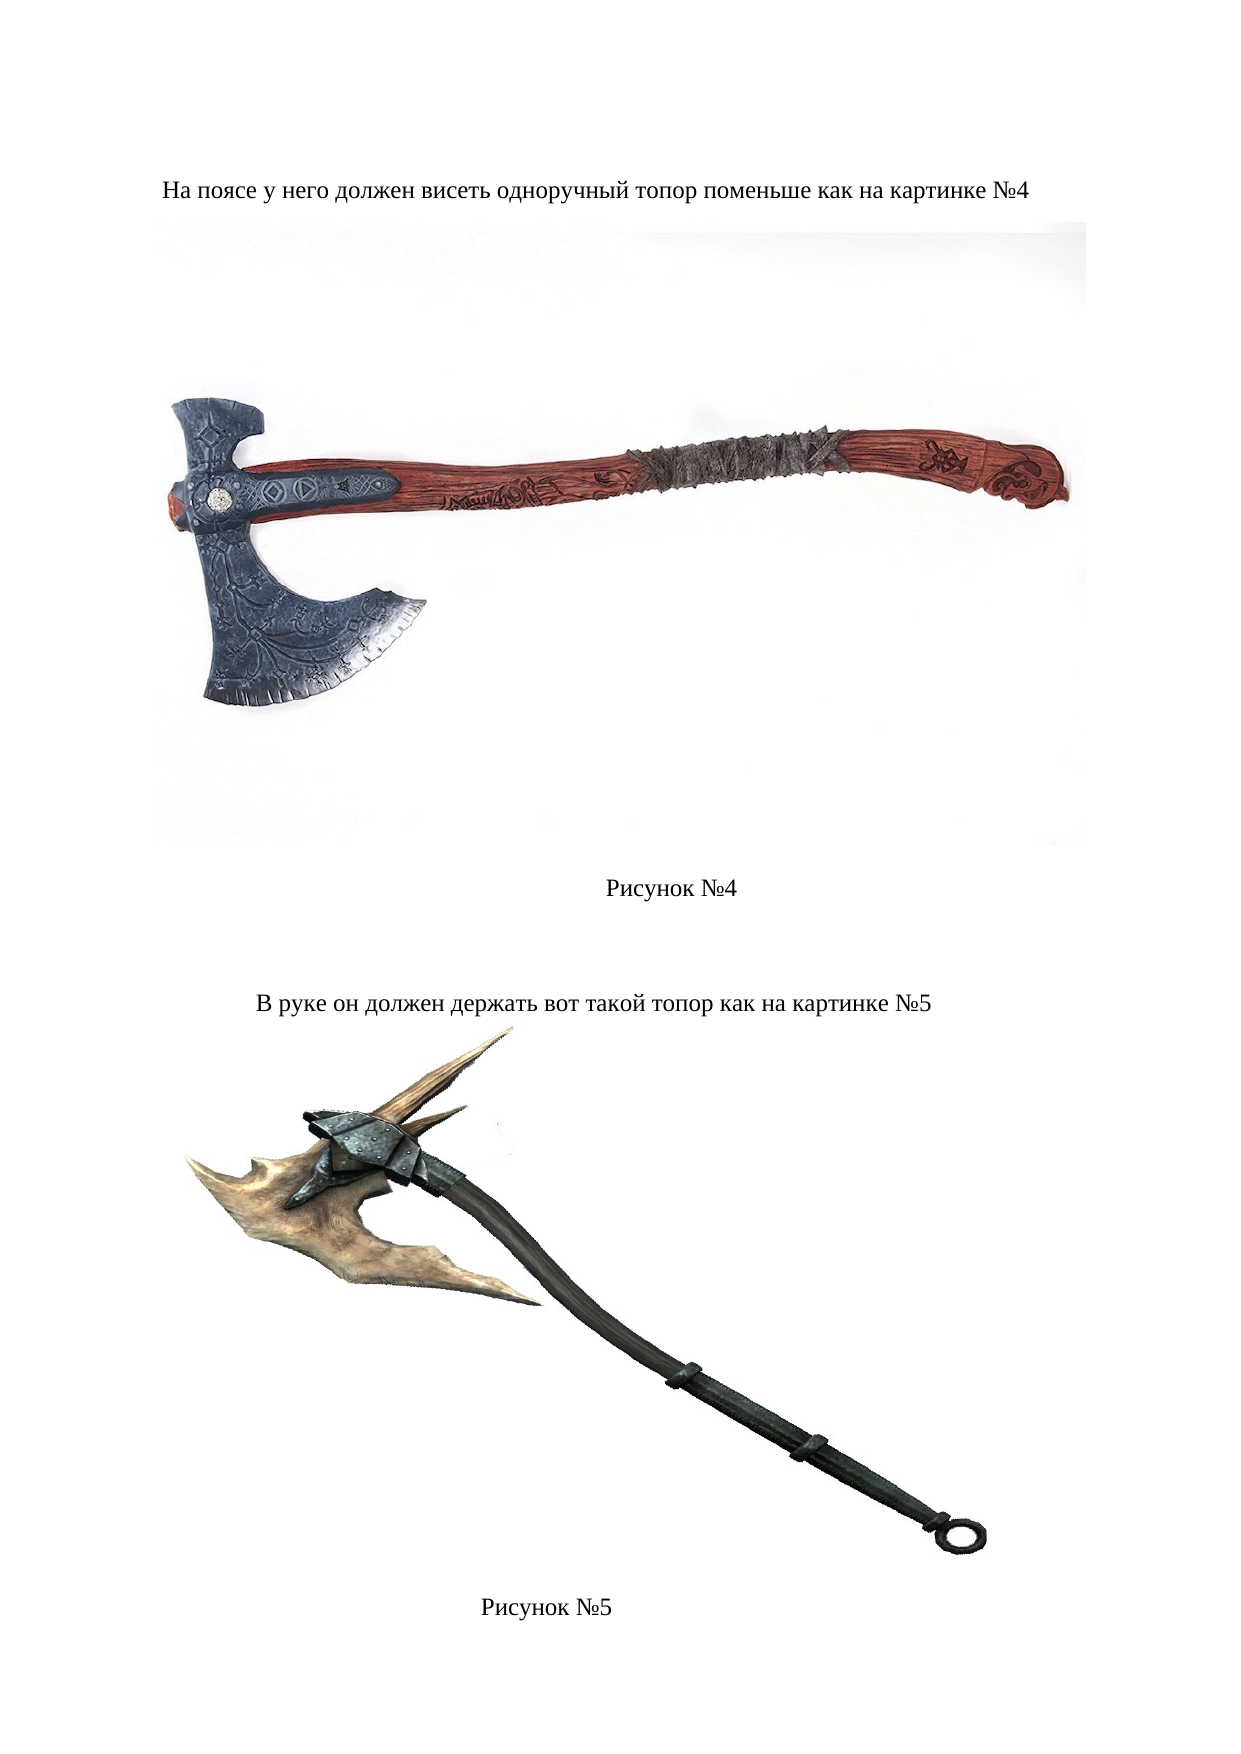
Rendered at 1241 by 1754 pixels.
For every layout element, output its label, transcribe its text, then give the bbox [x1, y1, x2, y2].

picture [153, 222, 1087, 845]
text Рисунок №5 [118, 1592, 1122, 1621]
text В руке он должен держать вот такой топор как на картинке №5 [118, 988, 1122, 1017]
picture [184, 1021, 987, 1557]
text На поясе у него должен висеть одноручный топор поменьше как на картинке №4 [118, 176, 1122, 204]
text Рисунок №4 [118, 873, 1122, 902]
